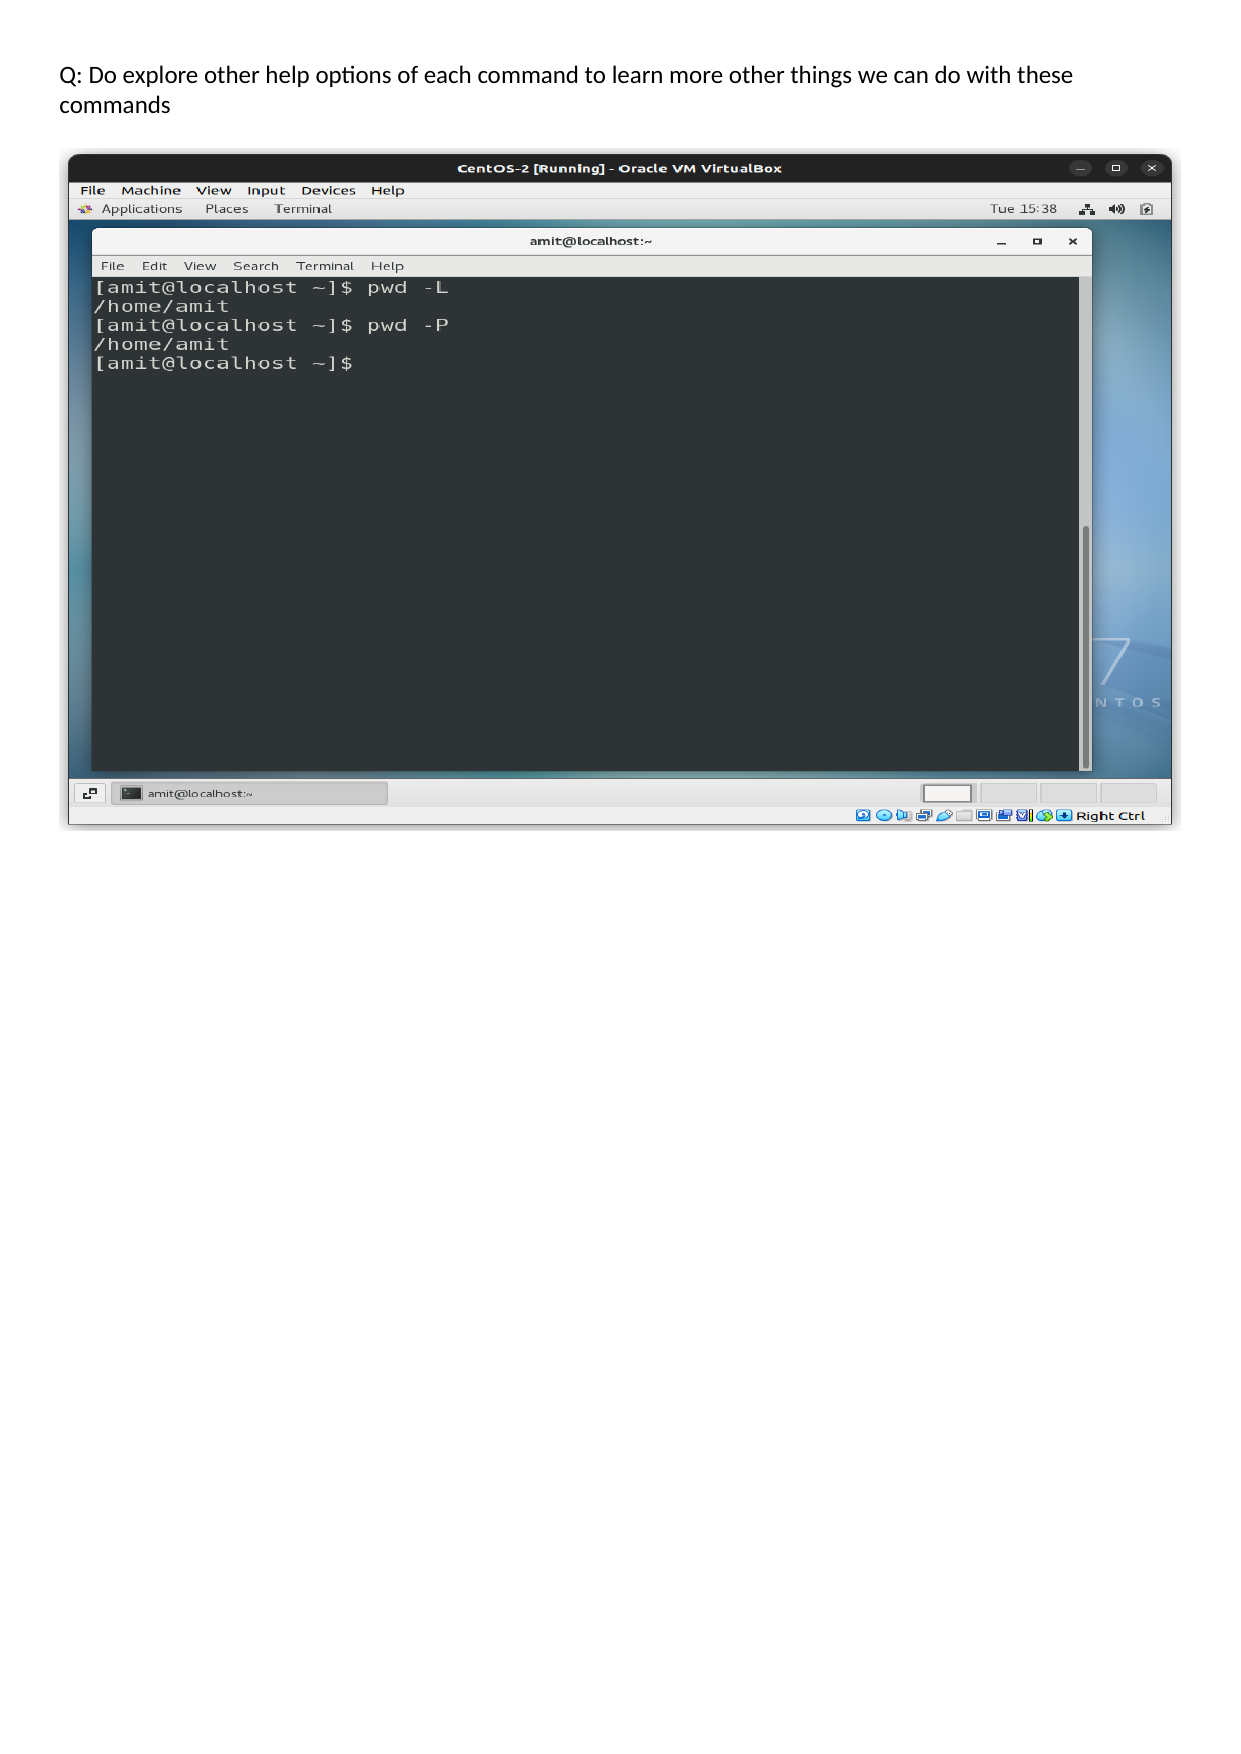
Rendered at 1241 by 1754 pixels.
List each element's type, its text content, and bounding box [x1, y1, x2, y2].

text Q: Do explore other help options of each command to learn more other things we can do with these commands [59, 59, 1181, 120]
picture [59, 148, 1182, 831]
